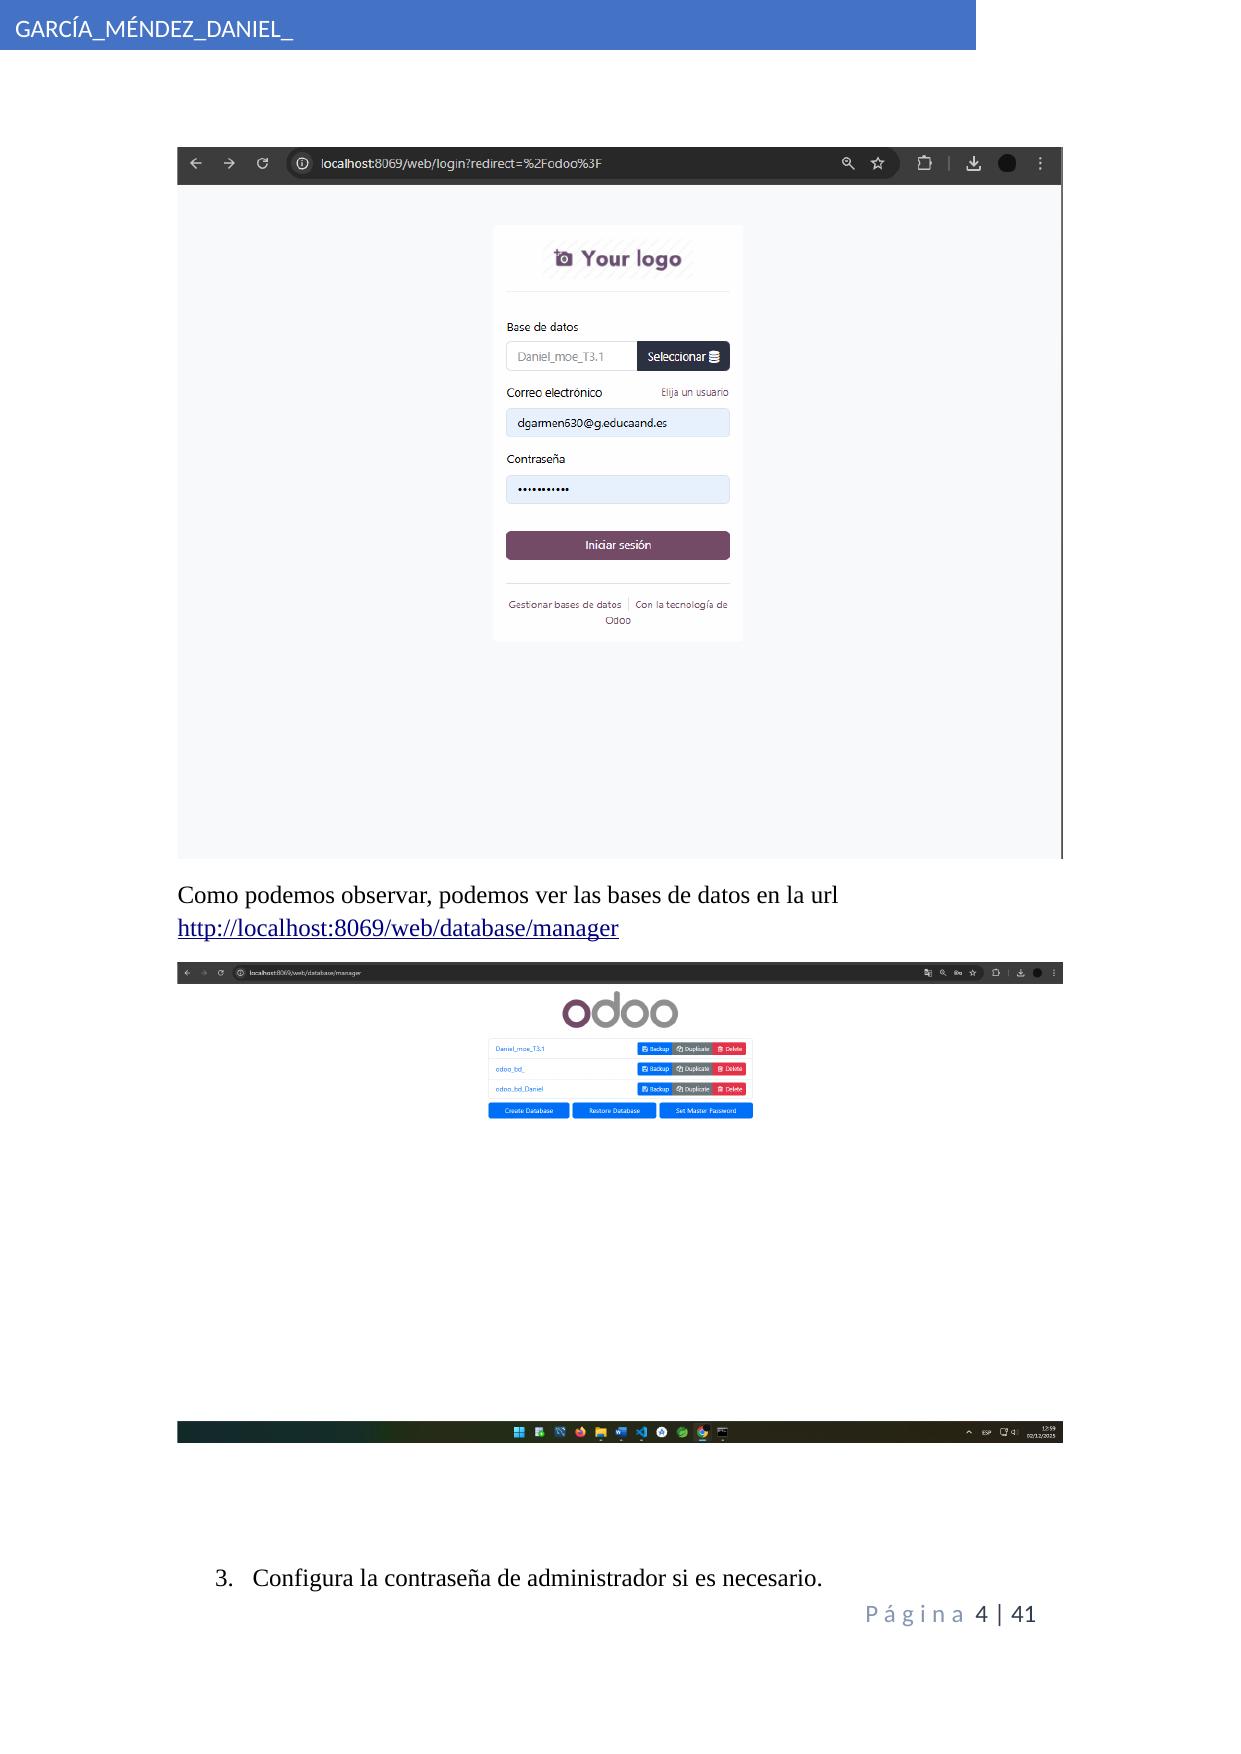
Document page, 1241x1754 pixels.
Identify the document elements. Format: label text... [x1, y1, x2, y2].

text Como podemos observar, podemos ver las bases de datos en la url http://localhost:8069/web/database/manager [177, 880, 1063, 942]
list Configura la contraseña de administrador si es necesario. [215, 1563, 1063, 1592]
